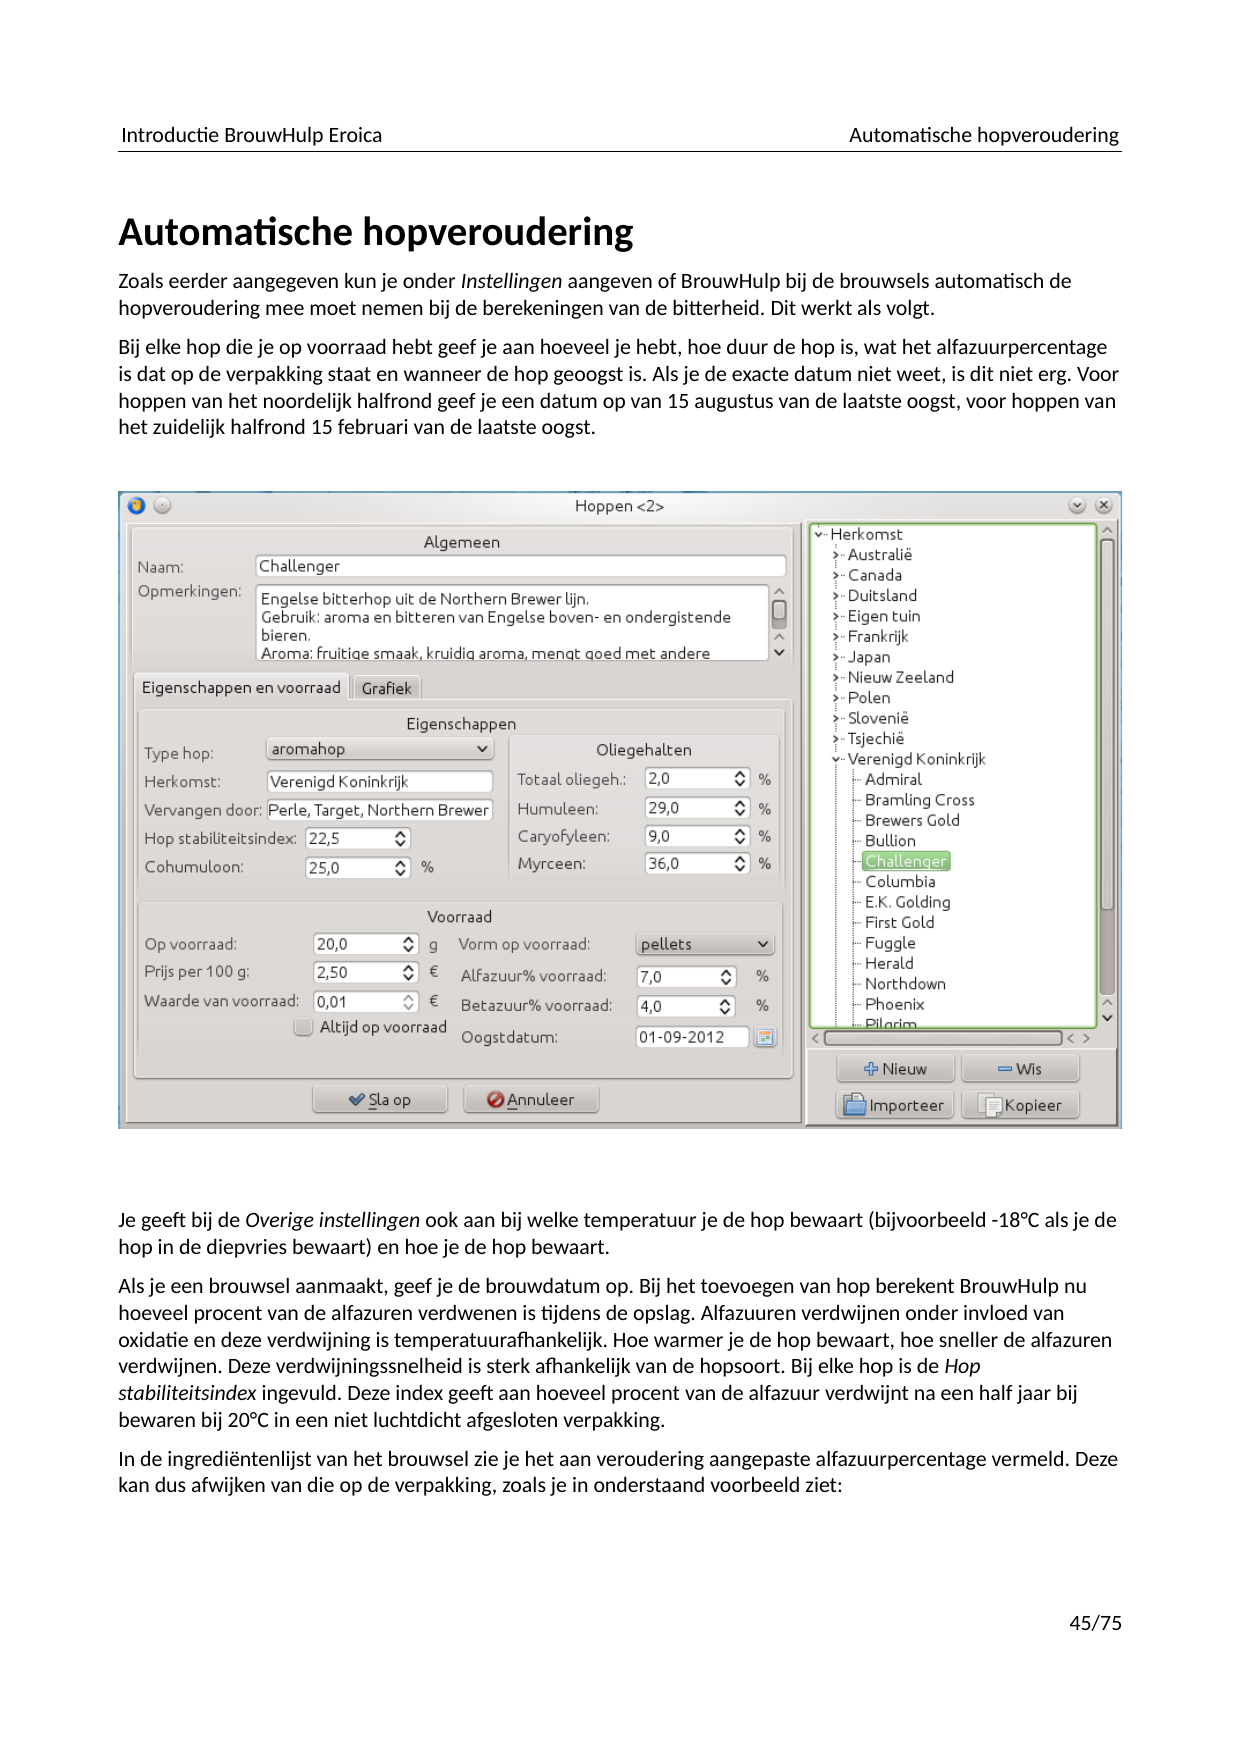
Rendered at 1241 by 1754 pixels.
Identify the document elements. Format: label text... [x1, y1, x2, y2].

subtitle Automatische hopveroudering [118, 205, 1122, 255]
text Zoals eerder aangegeven kun je onder Instellingen aangeven of BrouwHulp bij de brouwsels automatisch de hopveroudering mee moet nemen bij de berekeningen van de bitterheid. Dit werkt als volgt. [118, 268, 1122, 321]
picture [118, 491, 1123, 1129]
text Je geeft bij de Overige instellingen ook aan bij welke temperatuur je de hop bewaart (bijvoorbeeld -18°C als je de hop in de diepvries bewaart) en hoe je de hop bewaart. [118, 1207, 1122, 1260]
text Als je een brouwsel aanmaakt, geef je de brouwdatum op. Bij het toevoegen van hop berekent BrouwHulp nu hoeveel procent van de alfazuren verdwenen is tijdens de opslag. Alfazuuren verdwijnen onder invloed van oxidatie en deze verdwijning is temperatuurafhankelijk. Hoe warmer je de hop bewaart, hoe sneller de alfazuren verdwijnen. Deze verdwijningssnelheid is sterk afhankelijk van de hopsoort. Bij elke hop is de Hop stabiliteitsindex ingevuld. Deze index geeft aan hoeveel procent van de alfazuur verdwijnt na een half jaar bij bewaren bij 20°C in een niet luchtdicht afgesloten verpakking. [118, 1272, 1122, 1432]
text Bij elke hop die je op voorraad hebt geef je aan hoeveel je hebt, hoe duur de hop is, wat het alfazuurpercentage is dat op de verpakking staat en wanneer de hop geoogst is. Als je de exacte datum niet weet, is dit niet erg. Voor hoppen van het noordelijk halfrond geef je een datum op van 15 augustus van de laatste oogst, voor hoppen van het zuidelijk halfrond 15 februari van de laatste oogst. [118, 333, 1122, 440]
text In de ingrediëntenlijst van het brouwsel zie je het aan veroudering aangepaste alfazuurpercentage vermeld. Deze kan dus afwijken van die op de verpakking, zoals je in onderstaand voorbeeld ziet: [118, 1445, 1122, 1498]
